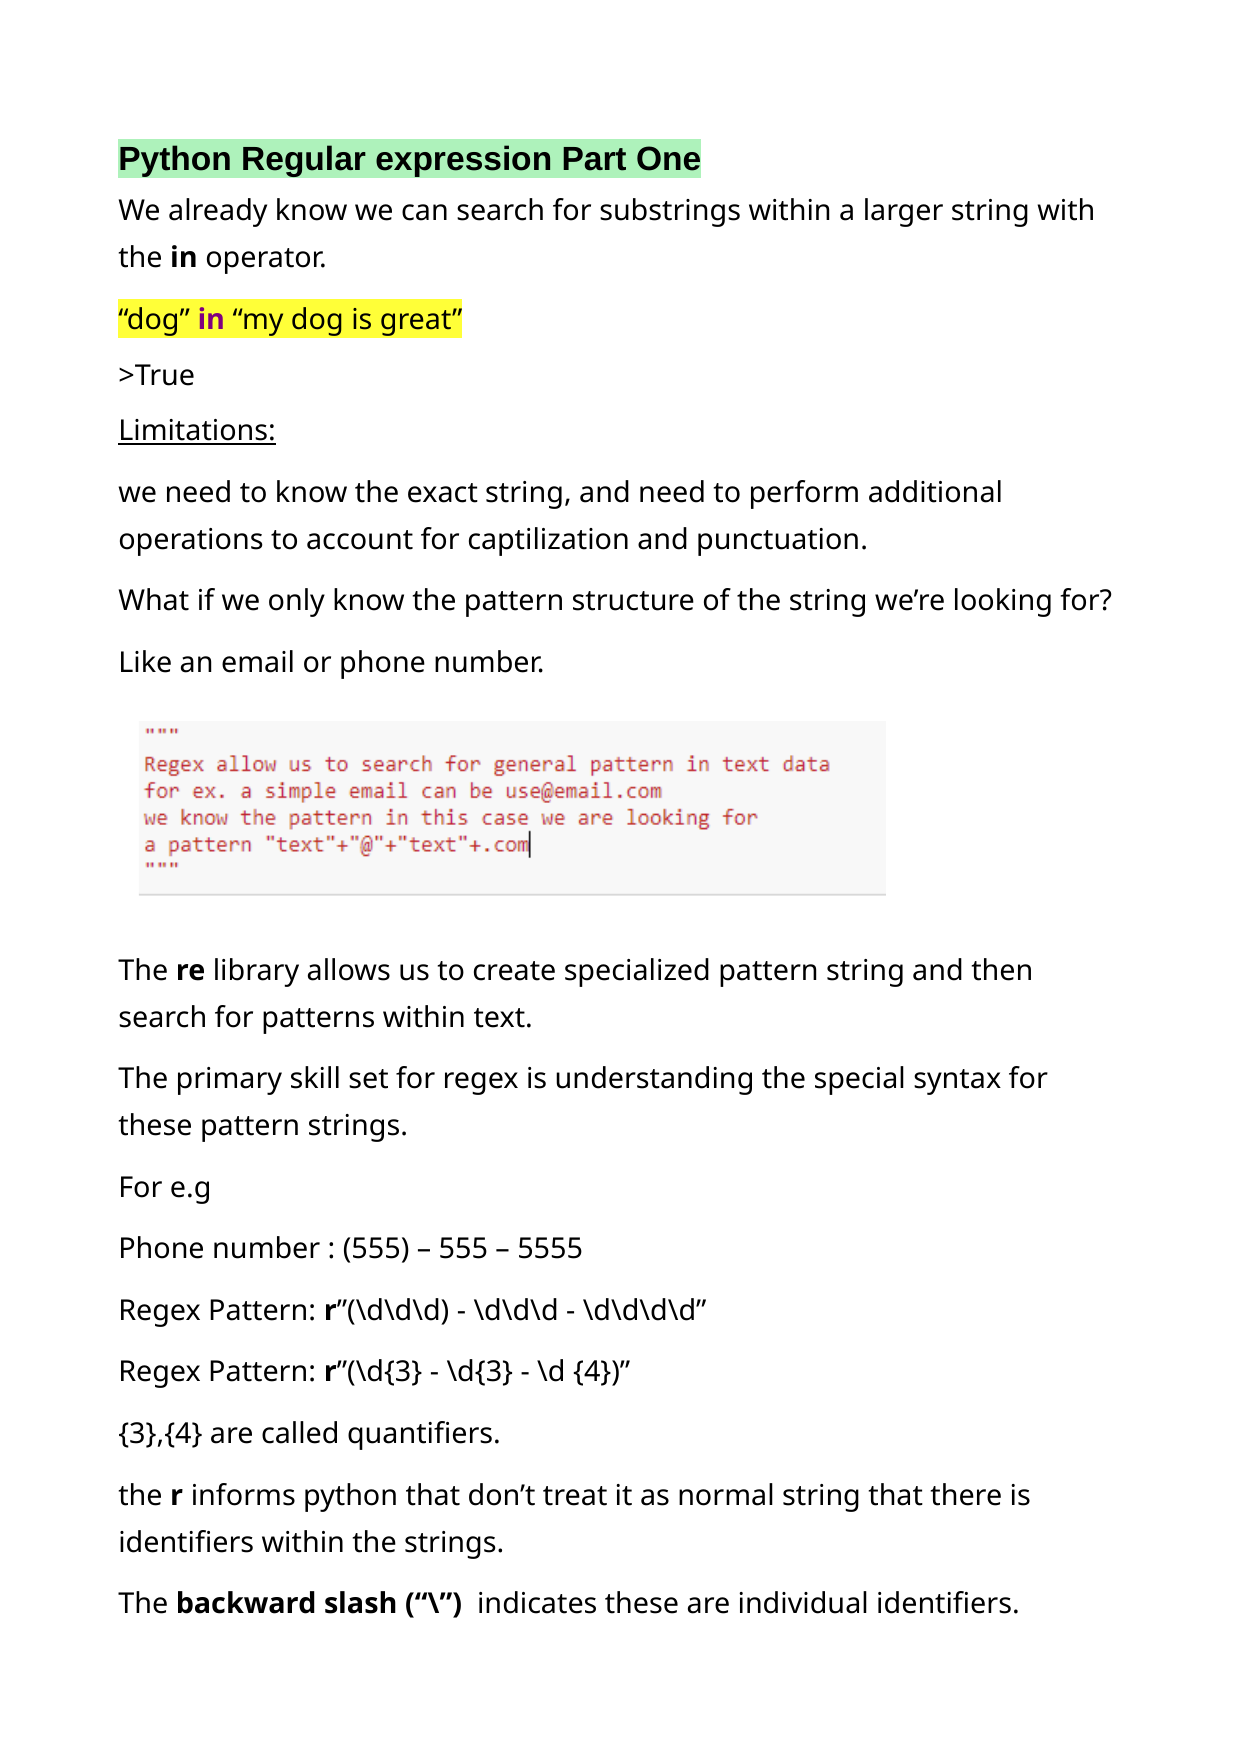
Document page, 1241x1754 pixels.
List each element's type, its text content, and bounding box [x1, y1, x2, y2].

text Phone number : (555) – 555 – 5555 [118, 1228, 1122, 1267]
text >True [118, 354, 1122, 393]
text Like an email or phone number. [118, 642, 1122, 681]
picture [138, 721, 886, 899]
text What if we only know the pattern structure of the string we’re looking for? [118, 580, 1122, 619]
text Regex Pattern: r”(\d{3} - \d{3} - \d {4})” [118, 1351, 1122, 1390]
text The backward slash (“\”) indicates these are individual identifiers. [118, 1583, 1122, 1622]
subtitle Python Regular expression Part One [701, 139, 1122, 178]
text We already know we can search for substrings within a larger string with the in operator. [118, 190, 1122, 276]
text Limitations: [118, 410, 1122, 449]
text “dog” in “my dog is great” [118, 299, 1122, 338]
text The re library allows us to create specialized pattern string and then search for patterns within text. [118, 949, 1122, 1036]
text {3},{4} are called quantifiers. [118, 1413, 1122, 1452]
text the r informs python that don’t treat it as normal string that there is identifiers within the strings. [118, 1474, 1122, 1560]
text we need to know the exact string, and need to perform additional operations to account for captilization and punctuation. [118, 471, 1122, 558]
text The primary skill set for regex is understanding the special syntax for these pattern strings. [118, 1058, 1122, 1144]
text Regex Pattern: r”(\d\d\d) - \d\d\d - \d\d\d\d” [118, 1289, 1122, 1329]
text For e.g [118, 1166, 1122, 1206]
